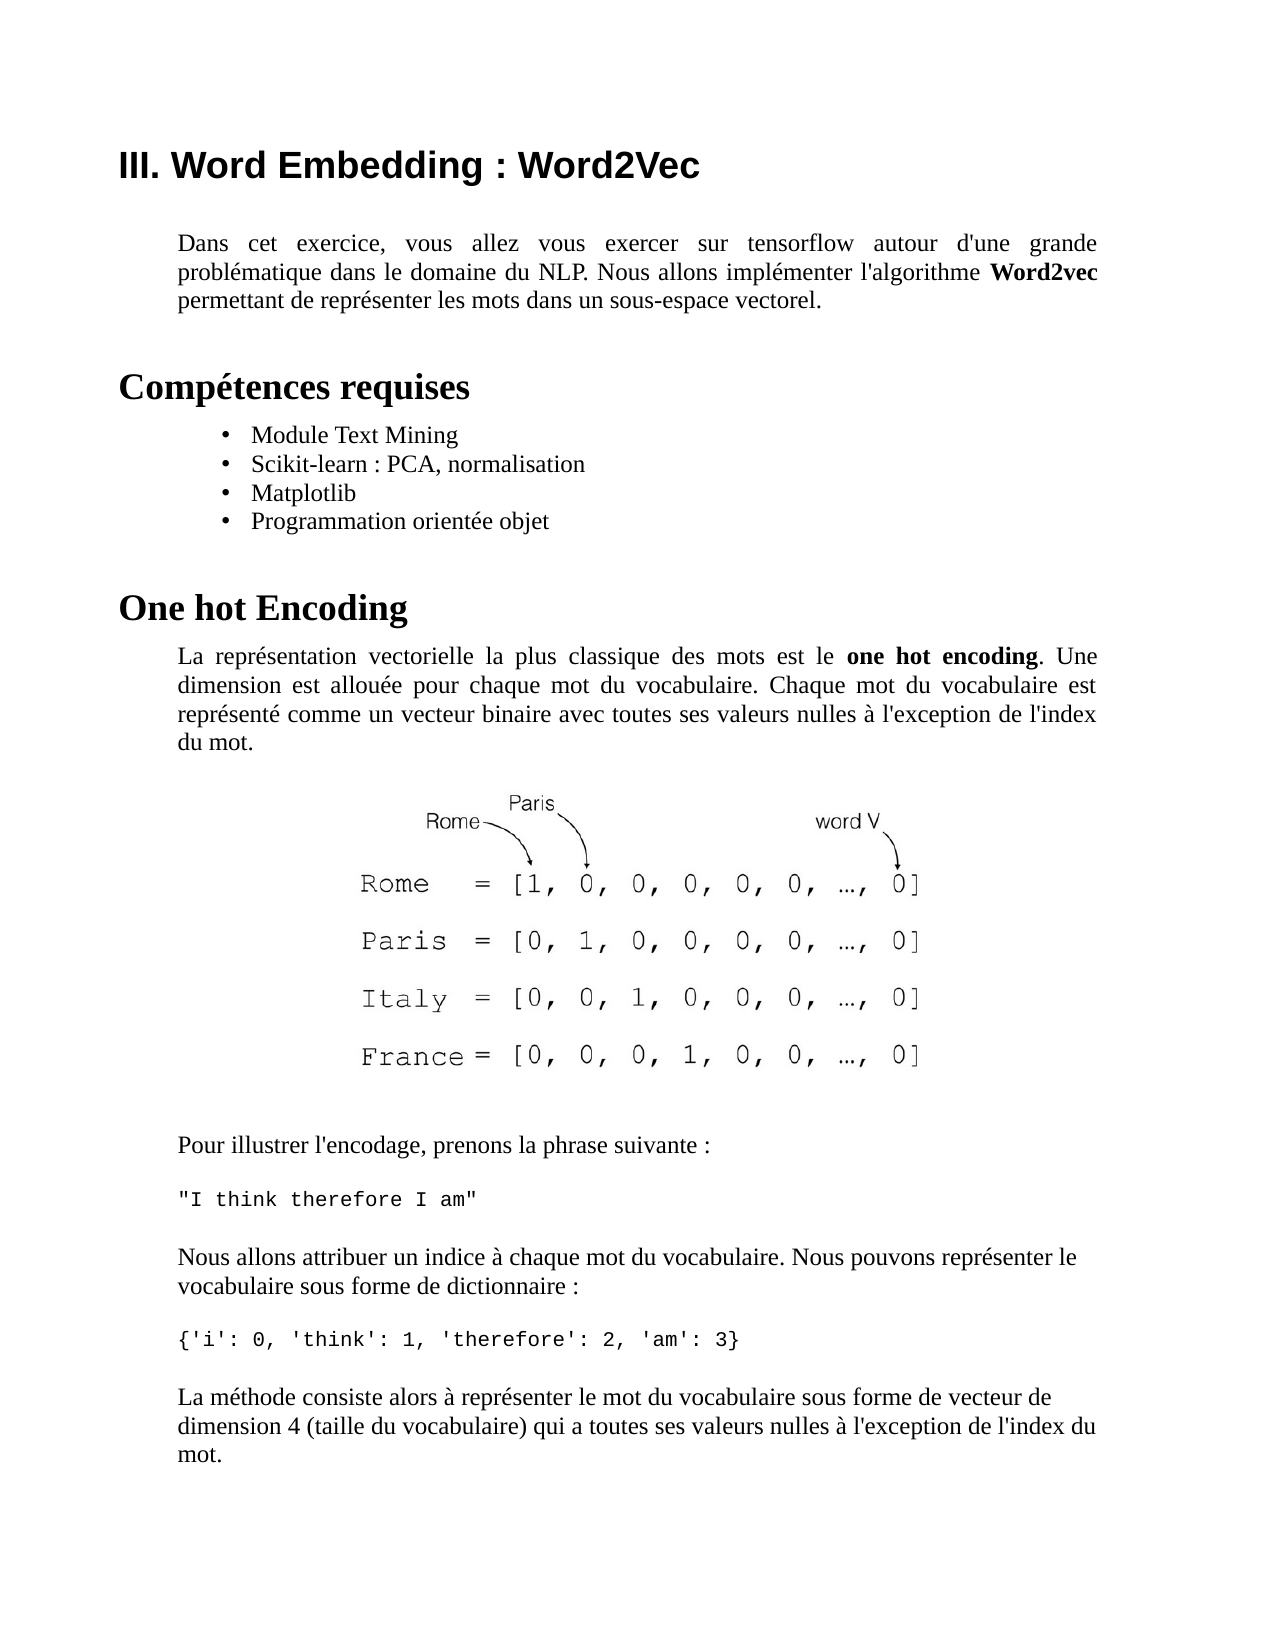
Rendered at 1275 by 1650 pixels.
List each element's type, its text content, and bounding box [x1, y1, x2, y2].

subtitle III. Word Embedding : Word2Vec [118, 143, 1157, 187]
text La représentation vectorielle la plus classique des mots est le one hot encoding. Une dimension est allouée pour chaque mot du vocabulaire. Chaque mot du vocabulaire est représenté comme un vecteur binaire avec toutes ses valeurs nulles à l'exception de l'index du mot. [177, 641, 1098, 756]
text Pour illustrer l'encodage, prenons la phrase suivante : [177, 1131, 1098, 1159]
subtitle Compétences requises [118, 364, 1157, 408]
text "I think therefore I am" [177, 1189, 1098, 1212]
text Nous allons attribuer un indice à chaque mot du vocabulaire. Nous pouvons représenter le vocabulaire sous forme de dictionnaire : [177, 1242, 1098, 1299]
list Module Text Mining [221, 420, 1098, 449]
text Dans cet exercice, vous allez vous exercer sur tensorflow autour d'une grande problématique dans le domaine du NLP. Nous allons implémenter l'algorithme Word2vec permettant de représenter les mots dans un sous-espace vectorel. [177, 228, 1098, 314]
text {'i': 0, 'think': 1, 'therefore': 2, 'am': 3} [177, 1329, 1098, 1353]
list Matplotlib [221, 478, 1098, 506]
list Scikit-learn : PCA, normalisation [221, 449, 1098, 478]
list Programmation orientée objet [221, 506, 1098, 535]
subtitle One hot Encoding [118, 586, 1157, 629]
text La méthode consiste alors à représenter le mot du vocabulaire sous forme de vecteur de dimension 4 (taille du vocabulaire) qui a toutes ses valeurs nulles à l'exception de l'index du mot. [177, 1382, 1098, 1468]
picture [353, 785, 922, 1103]
